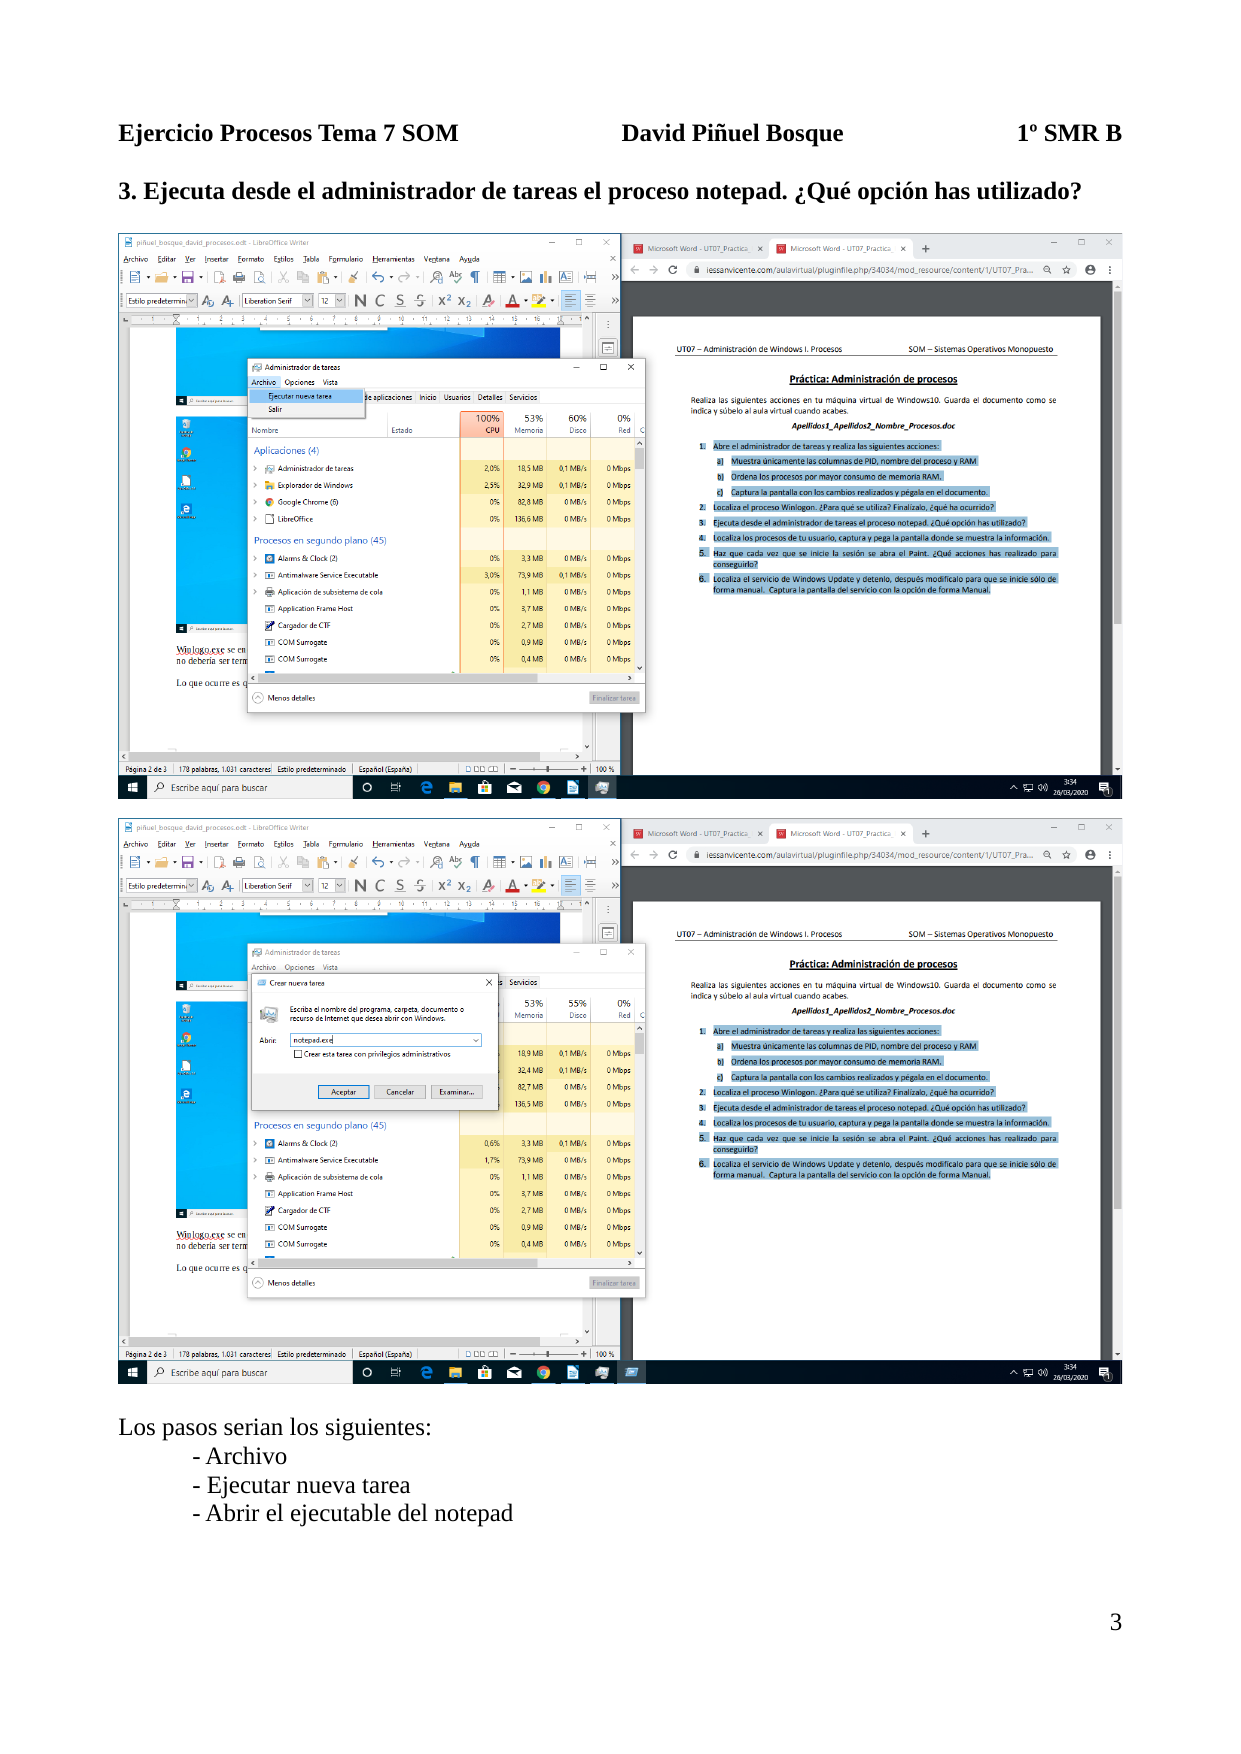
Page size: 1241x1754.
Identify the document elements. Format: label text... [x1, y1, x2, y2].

text - Ejecutar nueva tarea [118, 1470, 1122, 1498]
text Los pasos serian los siguientes: [118, 1412, 1122, 1441]
text - Abrir el ejecutable del notepad [118, 1498, 1122, 1527]
text - Archivo [118, 1441, 1122, 1470]
text 3. Ejecuta desde el administrador de tareas el proceso notepad. ¿Qué opción has utilizado? [118, 176, 1122, 205]
picture [118, 818, 1123, 1384]
picture [118, 233, 1123, 799]
